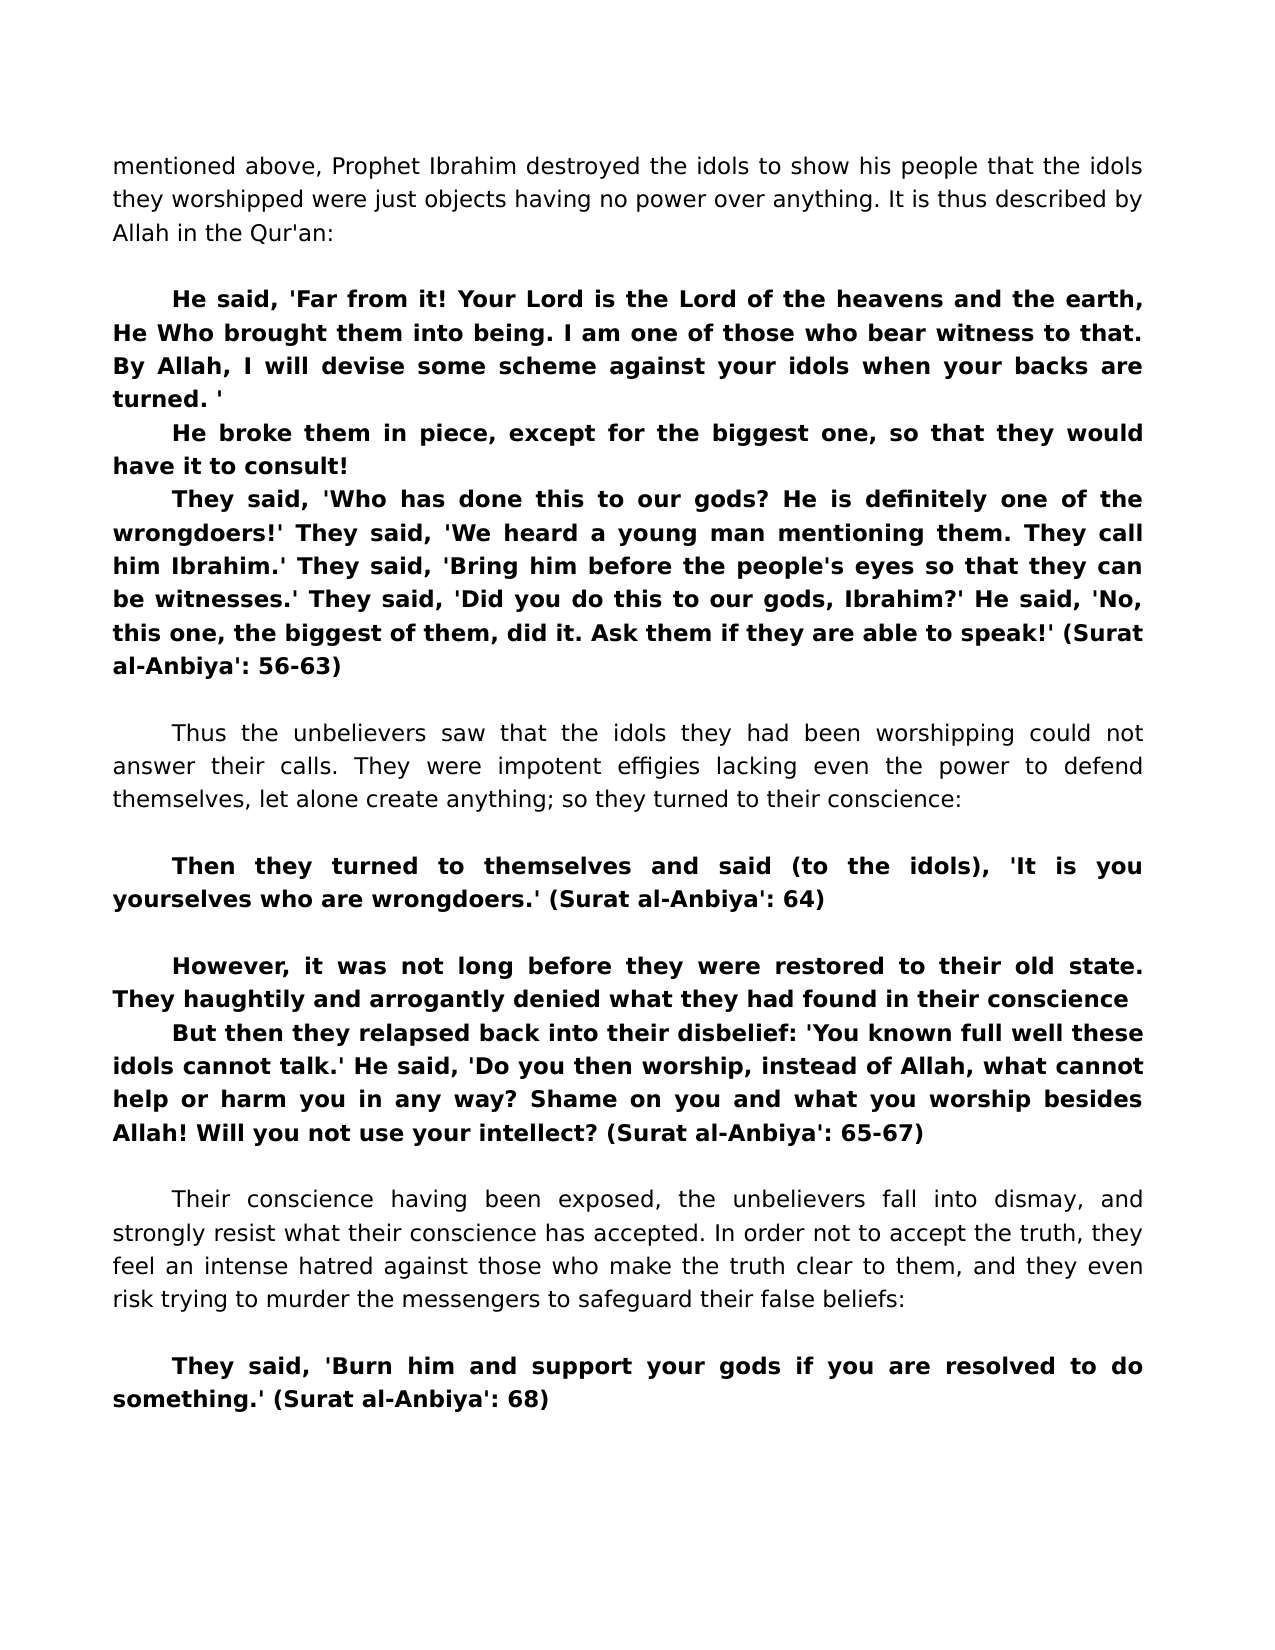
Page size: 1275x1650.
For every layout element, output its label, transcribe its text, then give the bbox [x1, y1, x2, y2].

text Their conscience having been exposed, the unbelievers fall into dismay, and strongly resist what their conscience has accepted. In order not to accept the truth, they feel an intense hatred against those who make the truth clear to them, and they even risk trying to murder the messengers to safeguard their false beliefs: [112, 1181, 1145, 1314]
text However, it was not long before they were restored to their old state. They haughtily and arrogantly denied what they had found in their conscience [112, 948, 1145, 1014]
text mentioned above, Prophet Ibrahim destroyed the idols to show his people that the idols they worshipped were just objects having no power over anything. It is thus described by Allah in the Qur'an: [112, 148, 1145, 248]
text They said, 'Burn him and support your gods if you are resolved to do something.' (Surat al-Anbiya': 68) [112, 1348, 1145, 1414]
text Then they turned to themselves and said (to the idols), 'It is you yourselves who are wrongdoers.' (Surat al-Anbiya': 64) [112, 848, 1145, 914]
text They said, 'Who has done this to our gods? He is definitely one of the wrongdoers!' They said, 'We heard a young man mentioning them. They call him Ibrahim.' They said, 'Bring him before the people's eyes so that they can be witnesses.' They said, 'Did you do this to our gods, Ibrahim?' He said, 'No, this one, the biggest of them, did it. Ask them if they are able to speak!' (Surat al-Anbiya': 56-63) [112, 481, 1145, 681]
text Thus the unbelievers saw that the idols they had been worshipping could not answer their calls. They were impotent effigies lacking even the power to defend themselves, let alone create anything; so they turned to their conscience: [112, 714, 1145, 814]
text He broke them in piece, except for the biggest one, so that they would have it to consult! [112, 414, 1145, 481]
text But then they relapsed back into their disbelief: 'You known full well these idols cannot talk.' He said, 'Do you then worship, instead of Allah, what cannot help or harm you in any way? Shame on you and what you worship besides Allah! Will you not use your intellect? (Surat al-Anbiya': 65-67) [112, 1014, 1145, 1148]
text He said, 'Far from it! Your Lord is the Lord of the heavens and the earth, He Who brought them into being. I am one of those who bear witness to that. By Allah, I will devise some scheme against your idols when your backs are turned. ' [112, 281, 1145, 414]
